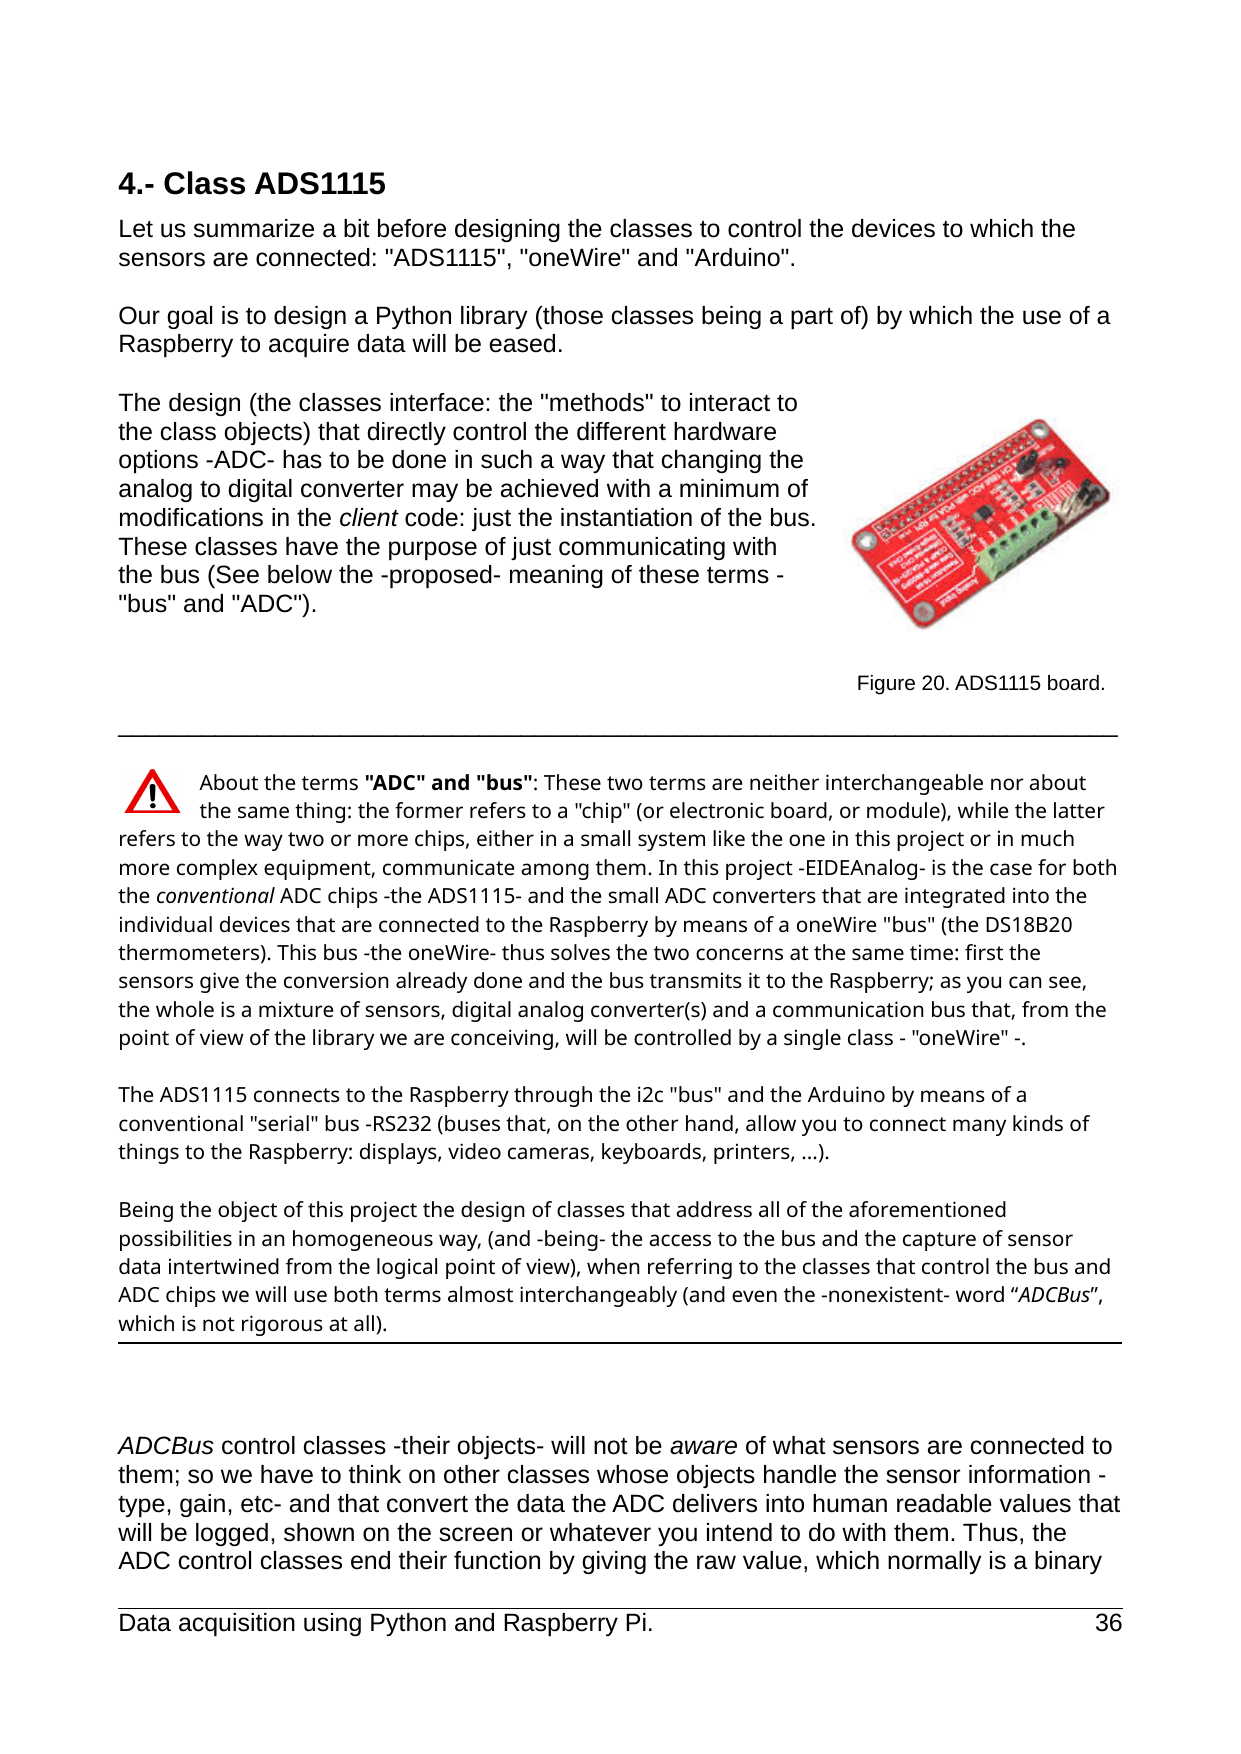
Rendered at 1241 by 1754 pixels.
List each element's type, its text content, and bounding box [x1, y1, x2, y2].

picture [842, 398, 1123, 646]
picture [124, 769, 181, 813]
text ________________________________________________________________________ [118, 709, 1122, 738]
text ADCBus control classes -their objects- will not be aware of what sensors are connected to them; so we have to think on other classes whose objects handle the sensor information -type, gain, etc- and that convert the data the ADC delivers into human readable values that will be logged, shown on the screen or whatever you intend to do with them. Thus, the ADC control classes end their function by giving the raw value, which normally is a binary [118, 1431, 1122, 1575]
subtitle 4.- Class ADS1115 [118, 165, 1122, 201]
text Figure 20. ADS1115 board. [118, 671, 1122, 695]
text About the terms "ADC" and "bus": These two terms are neither interchangeable nor about the same thing: the former refers to a "chip" (or electronic board, or module), while the latter refers to the way two or more chips, either in a small system like the one in this project or in much more complex equipment, communicate among them. In this project -EIDEAnalog- is the case for both the conventional ADC chips -the ADS1115- and the small ADC converters that are integrated into the individual devices that are connected to the Raspberry by means of a oneWire "bus" (the DS18B20 thermometers). This bus -the oneWire- thus solves the two concerns at the same time: first the sensors give the conversion already done and the bus transmits it to the Raspberry; as you can see, the whole is a mixture of sensors, digital analog converter(s) and a communication bus that, from the point of view of the library we are conceiving, will be controlled by a single class - "oneWire" -. [118, 768, 1122, 1052]
text The ADS1115 connects to the Raspberry through the i2c "bus" and the Arduino by means of a conventional "serial" bus -RS232 (buses that, on the other hand, allow you to connect many kinds of things to the Raspberry: displays, video cameras, keyboards, printers, ...). [118, 1080, 1122, 1166]
text Our goal is to design a Python library (those classes being a part of) by which the use of a Raspberry to acquire data will be eased. [118, 301, 1122, 358]
text Let us summarize a bit before designing the classes to control the devices to which the sensors are connected: "ADS1115", "oneWire" and "Arduino". [118, 214, 1122, 271]
text The design (the classes interface: the "methods" to interact to the class objects) that directly control the different hardware options -ADC- has to be done in such a way that changing the analog to digital converter may be achieved with a minimum of modifications in the client code: just the instantiation of the bus. These classes have the purpose of just communicating with the bus (See below the -proposed- meaning of these terms - "bus" and "ADC"). [118, 388, 1122, 618]
text Being the object of this project the design of classes that address all of the aforementioned possibilities in an homogeneous way, (and -being- the access to the bus and the capture of sensor data intertwined from the logical point of view), when referring to the classes that control the bus and ADC chips we will use both terms almost interchangeably (and even the -nonexistent- word “ADCBus”, which is not rigorous at all). [118, 1195, 1122, 1342]
